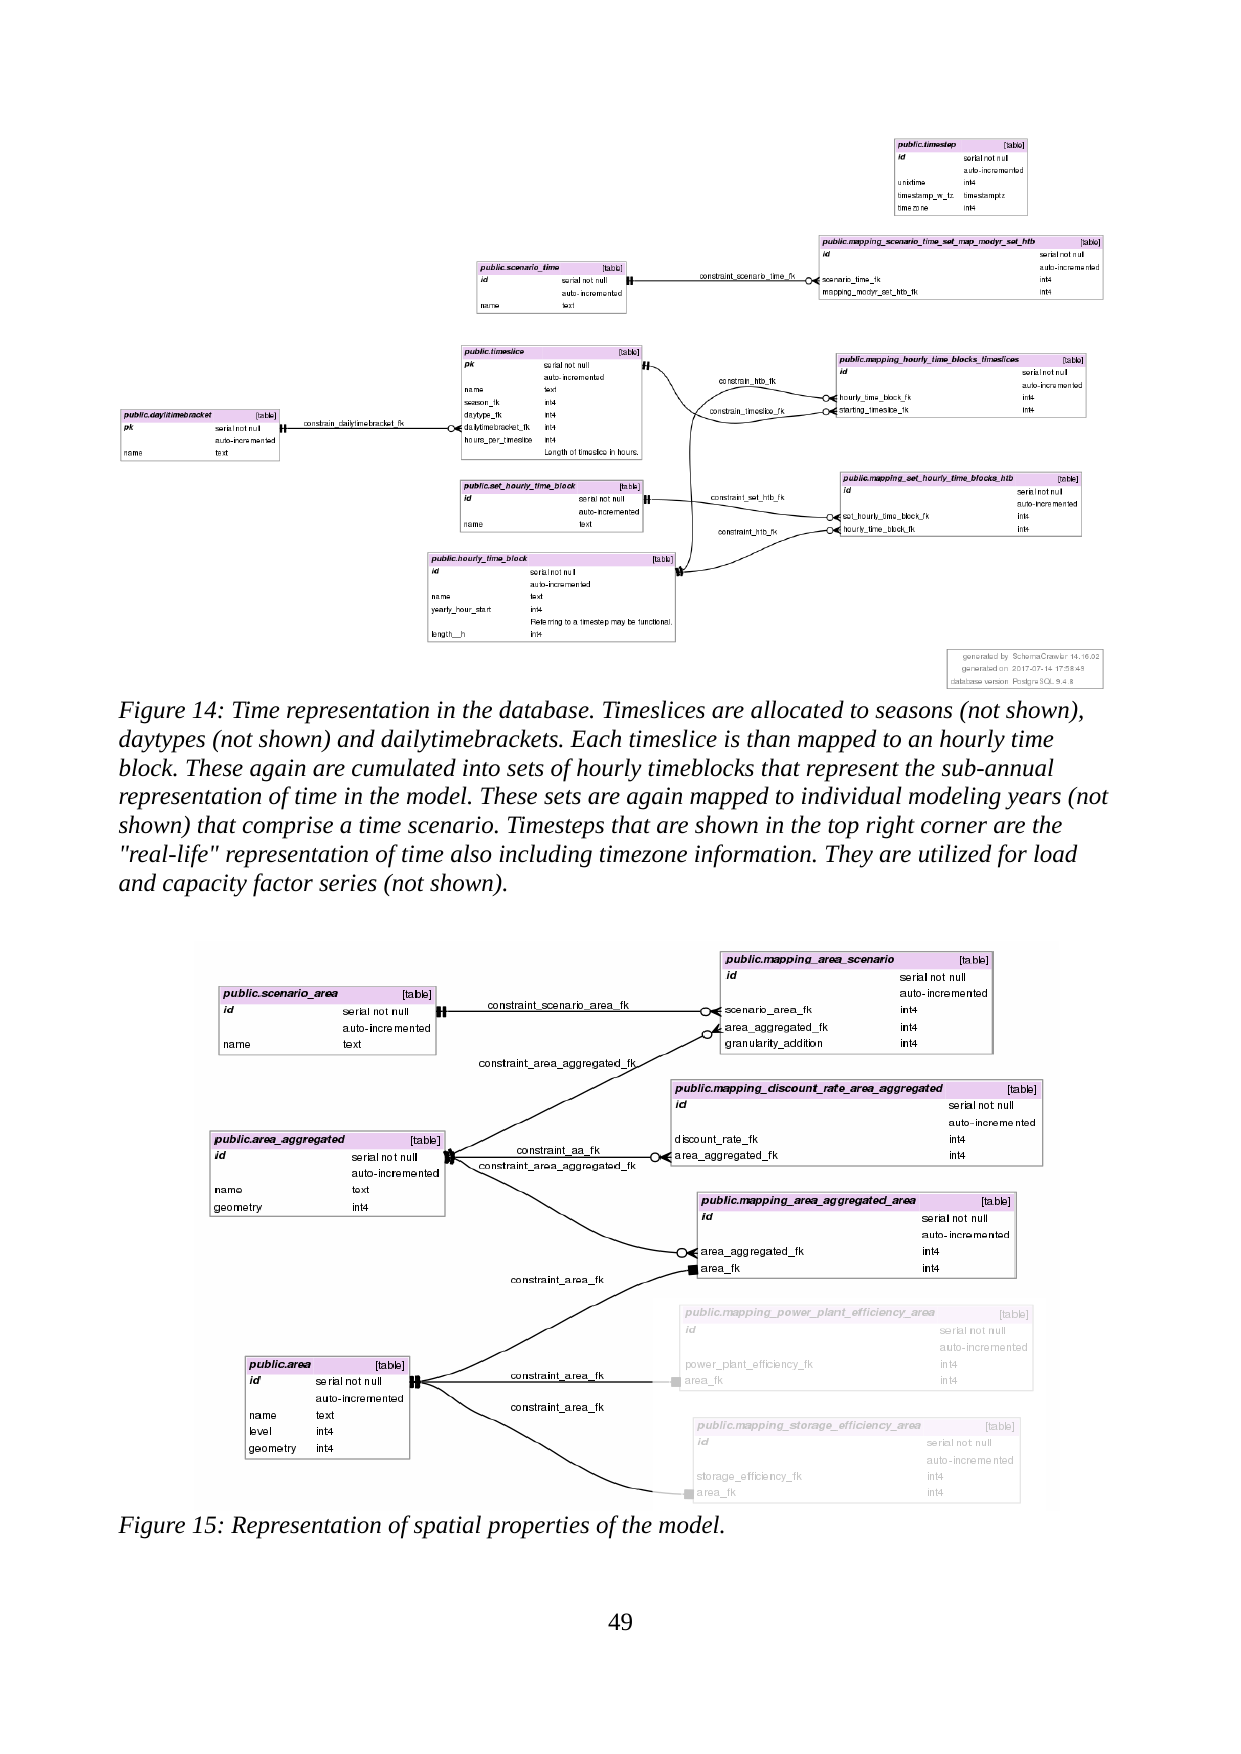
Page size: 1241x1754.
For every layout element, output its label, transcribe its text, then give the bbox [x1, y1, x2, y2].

text Figure 15: Representation of spatial properties of the model. [118, 962, 1122, 1539]
text Figure 14: Time representation in the database. Timeslices are allocated to seasons (not shown), daytypes (not shown) and dailytimebrackets. Each timeslice is than mapped to an hourly time block. These again are cumulated into sets of hourly timeblocks that represent the sub-annual representation of time in the model. These sets are again mapped to individual modeling years (not shown) that comprise a time scenario. Timesteps that are shown in the top right corner are the "real-life" representation of time also including timezone information. They are utilized for load and capacity factor series (not shown). [118, 131, 1122, 896]
picture [109, 132, 1114, 696]
text [118, 950, 194, 962]
text [1060, 950, 1122, 962]
picture [194, 941, 1060, 1511]
